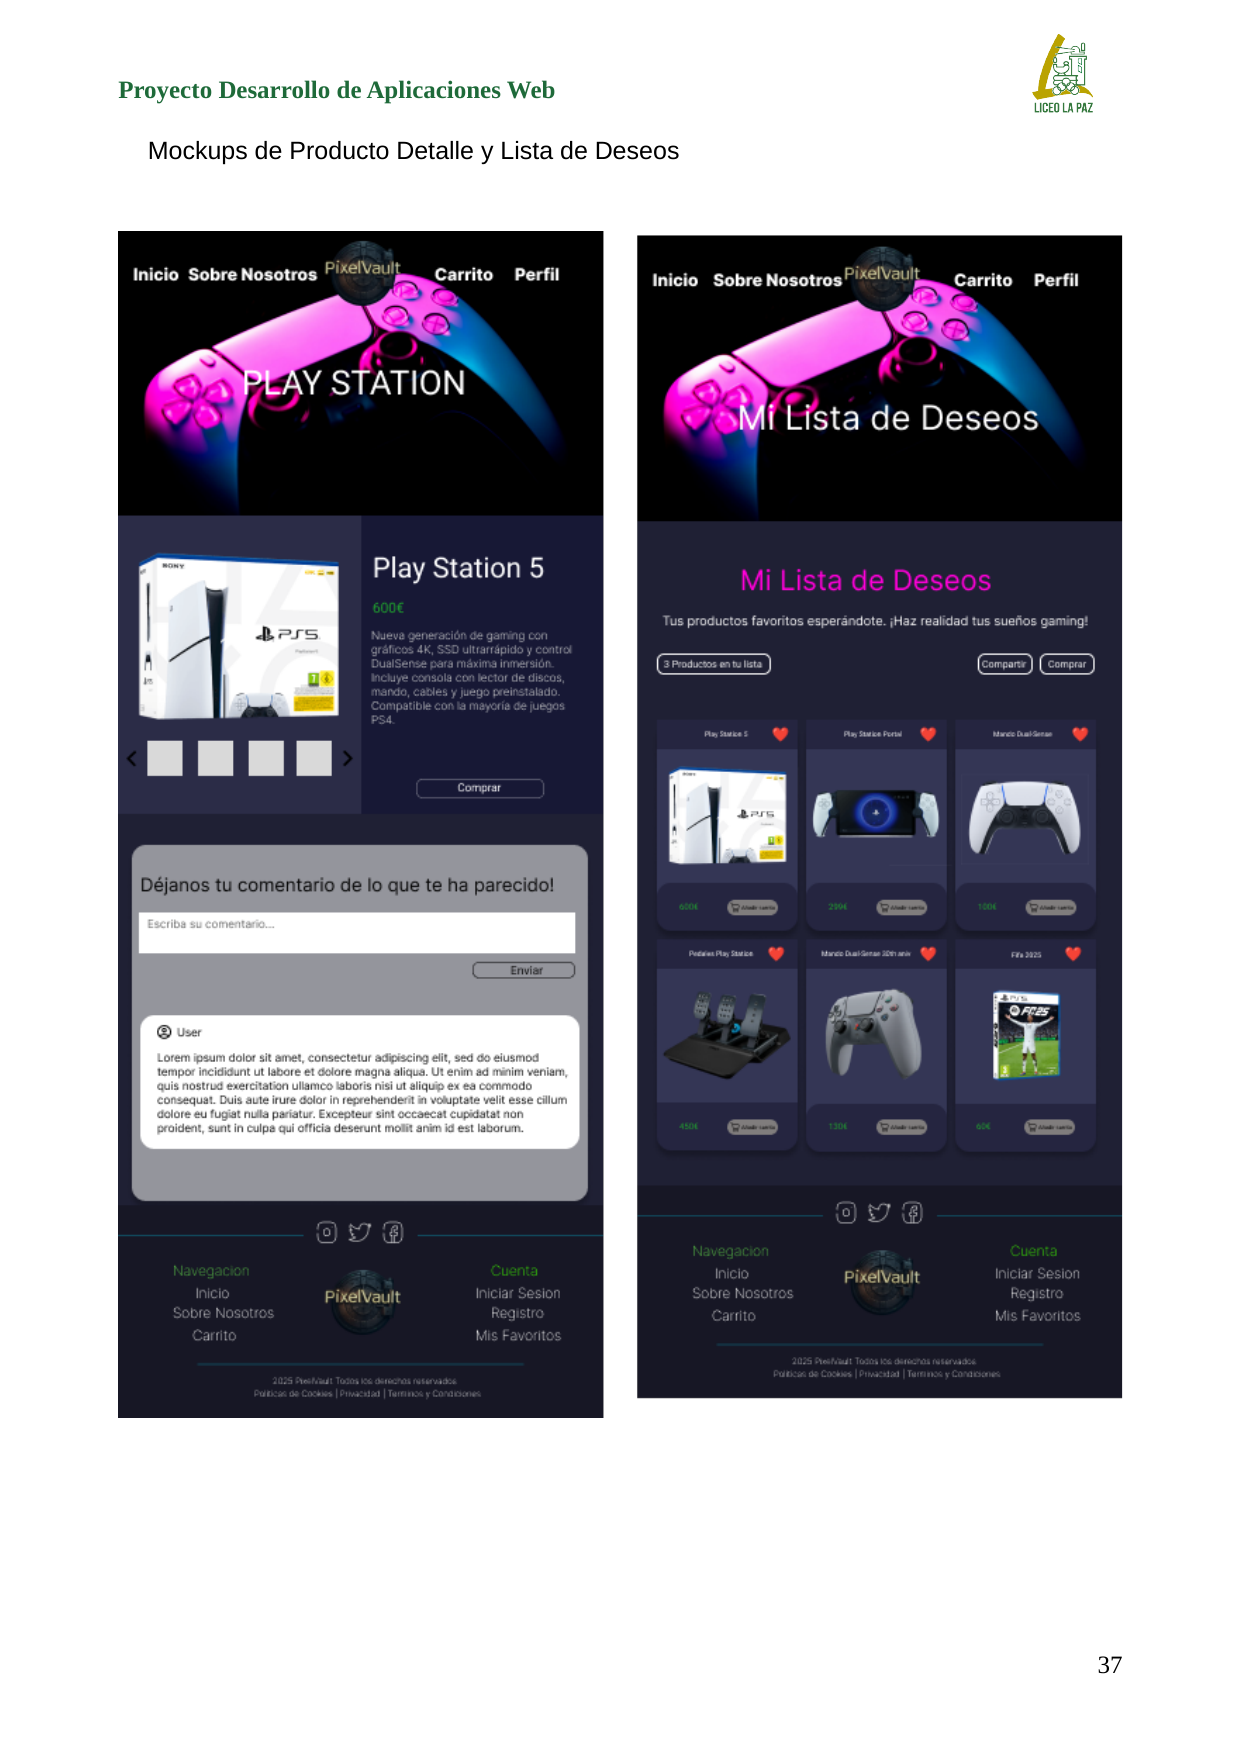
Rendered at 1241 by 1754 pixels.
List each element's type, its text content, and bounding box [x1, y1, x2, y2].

picture [118, 231, 1123, 1418]
picture [1025, 26, 1100, 121]
text Mockups de Producto Detalle y Lista de Deseos [118, 136, 1122, 164]
